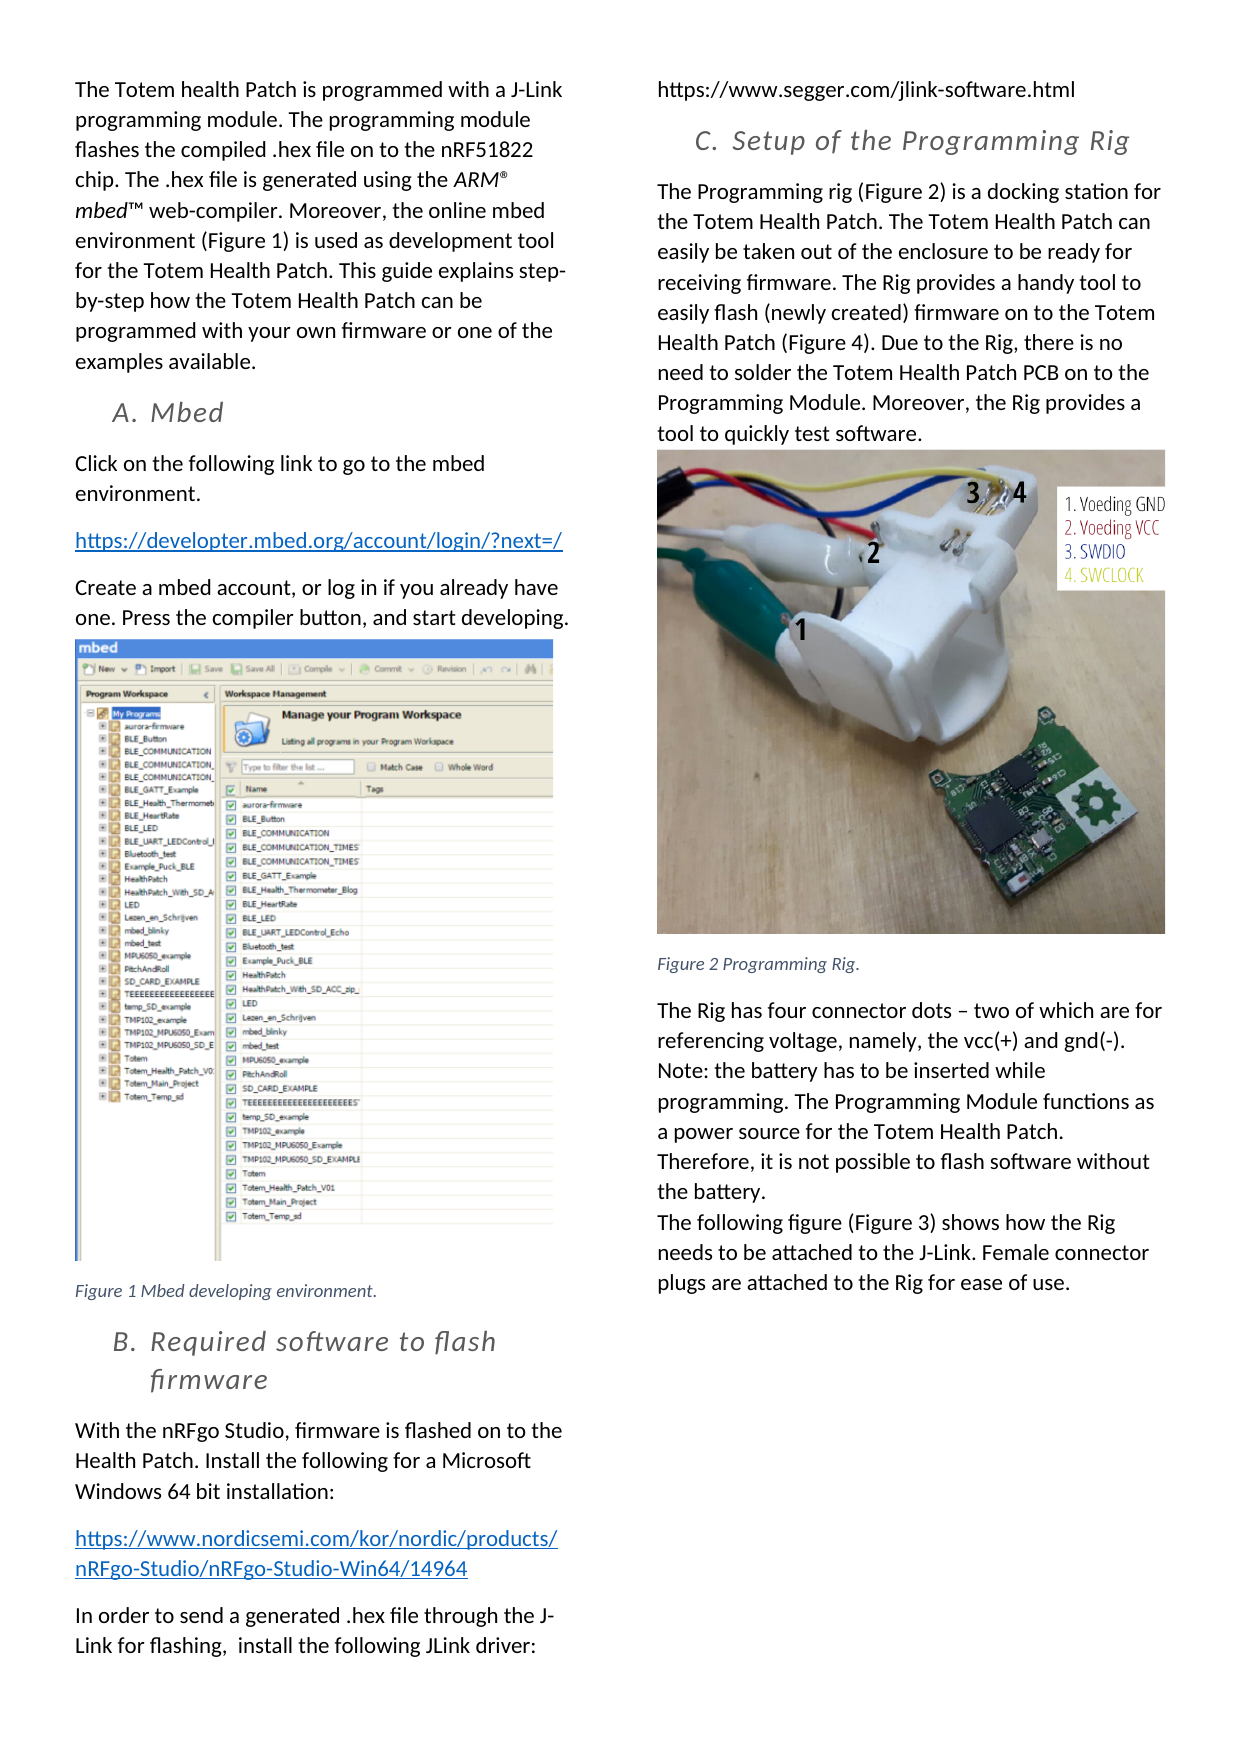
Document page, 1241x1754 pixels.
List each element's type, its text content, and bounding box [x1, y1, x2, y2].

subtitle Setup of the Programming Rig [694, 122, 1165, 157]
text The Totem health Patch is programmed with a J-Link programming module. The programming module flashes the compiled .hex file on to the nRF51822 chip. The .hex file is generated using the ARM® mbed™ web-compiler. Moreover, the online mbed environment (Figure 1) is used as development tool for the Totem Health Patch. This guide explains step-by-step how the Totem Health Patch can be programmed with your own firmware or one of the examples available. [75, 75, 583, 375]
text Figure 2 Programming Rig. [657, 952, 1165, 975]
text Figure 1 Mbed developing environment. [75, 1279, 583, 1302]
text Click on the following link to go to the mbed environment. [75, 449, 583, 507]
text Create a mbed account, or log in if you already have one. Press the compiler button, and start developing. [75, 573, 583, 1260]
text In order to send a generated .hex file through the J-Link for flashing, install the following JLink driver: [75, 1601, 583, 1659]
text The Rig has four connector dots – two of which are for referencing voltage, namely, the vcc(+) and gnd(-). Note: the battery has to be inserted while programming. The Programming Module functions as a power source for the Totem Health Patch. Therefore, it is not possible to flash software without the battery. The following figure (Figure 3) shows how the Rig needs to be attached to the J-Link. Female connector plugs are attached to the Rig for ease of use. [657, 996, 1165, 1296]
text https://www.nordicsemi.com/kor/nordic/products/nRFgo-Studio/nRFgo-Studio-Win64/14964 [75, 1524, 583, 1582]
subtitle Required software to flash firmware [112, 1323, 583, 1397]
subtitle Mbed [112, 394, 583, 429]
text The Programming rig (Figure 2) is a docking station for the Totem Health Patch. The Totem Health Patch can easily be taken out of the enclosure to be ready for receiving firmware. The Rig provides a handy tool to easily flash (newly created) firmware on to the Totem Health Patch (Figure 4). Due to the Rig, there is no need to solder the Totem Health Patch PCB on to the Programming Module. Moreover, the Rig provides a tool to quickly test software. [657, 177, 1165, 448]
text With the nRFgo Studio, firmware is flashed on to the Health Patch. Install the following for a Microsoft Windows 64 bit installation: [75, 1416, 583, 1505]
text https://www.segger.com/jlink-software.html [657, 75, 1165, 103]
text https://developter.mbed.org/account/login/?next=/ [75, 526, 583, 554]
